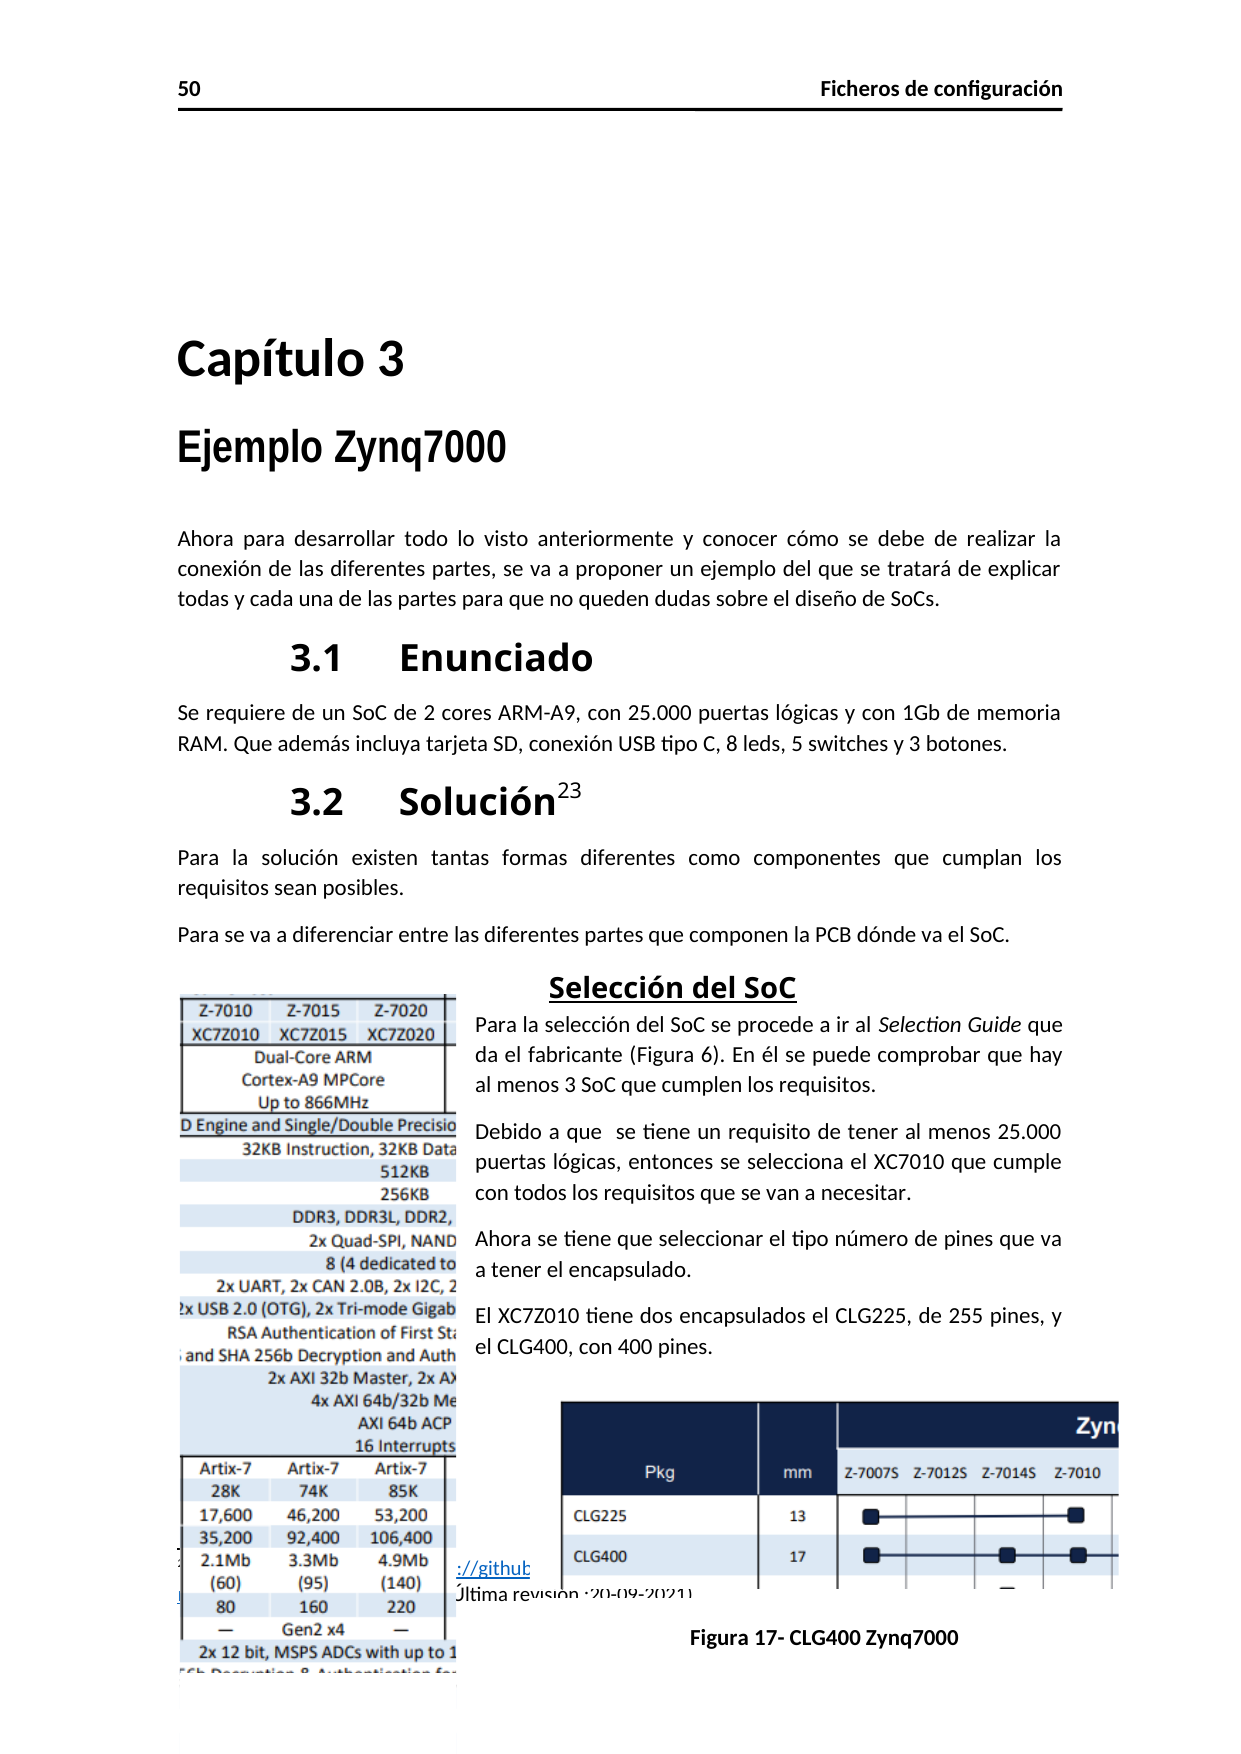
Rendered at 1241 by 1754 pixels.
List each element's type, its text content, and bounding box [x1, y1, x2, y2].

text Ahora se tiene que seleccionar el tipo número de pines que va a tener el encapsulado. [457, 1224, 1063, 1283]
text Para la selección del SoC se procede a ir al Selection Guide que da el fabricante (Figura 6). En él se puede comprobar que hay al menos 3 SoC que cumplen los requisitos. [457, 1010, 1063, 1098]
text Para se va a diferenciar entre las diferentes partes que componen la PCB dónde va el SoC. [177, 920, 1063, 948]
text Figura 17- CLG400 Zynq7000 [530, 1623, 1119, 1651]
subtitle 3.2 Solución [290, 776, 1063, 827]
subtitle Selección del SoC [251, 967, 1063, 1007]
picture [529, 1371, 1119, 1589]
text El XC7Z010 tiene dos encapsulados el CLG225, de 255 pines, y el CLG400, con 400 pines. [457, 1302, 1063, 1360]
text Repositorio del proyecto: https://github.com/DRubioG/Guia-practica-para-el-dise-o-de-SoCs/tree/main/esquematico_Zynq_7000 (Última revisión :20-09-2021) [457, 1579, 597, 1606]
text Repositorio del proyecto: https://github.com/DRubioG/Guia-practica-para-el-dise-o-de-SoCs/tree/main/esquematico_Zynq_7000 (Última revisión :20-09-2021) [690, 1589, 1063, 1598]
picture [179, 994, 457, 1673]
subtitle 3.1 Enunciado [290, 631, 1063, 682]
text Ahora para desarrollar todo lo visto anteriormente y conocer cómo se debe de realizar la conexión de las diferentes partes, se va a proponer un ejemplo del que se tratará de explicar todas y cada una de las partes para que no queden dudas sobre el diseño de SoCs. [177, 524, 1063, 612]
text Capítulo 3 [177, 324, 1063, 390]
text Debido a que se tiene un requisito de tener al menos 25.000 puertas lógicas, entonces se selecciona el XC7010 que cumple con todos los requisitos que se van a necesitar. [457, 1117, 1063, 1206]
subtitle Ejemplo Zynq7000 [177, 420, 1063, 473]
text Para la solución existen tantas formas diferentes como componentes que cumplan los requisitos sean posibles. [177, 843, 1063, 901]
text Se requiere de un SoC de 2 cores ARM-A9, con 25.000 puertas lógicas y con 1Gb de memoria RAM. Que además incluya tarjeta SD, conexión USB tipo C, 8 leds, 5 switches y 3 botones. [177, 698, 1063, 757]
